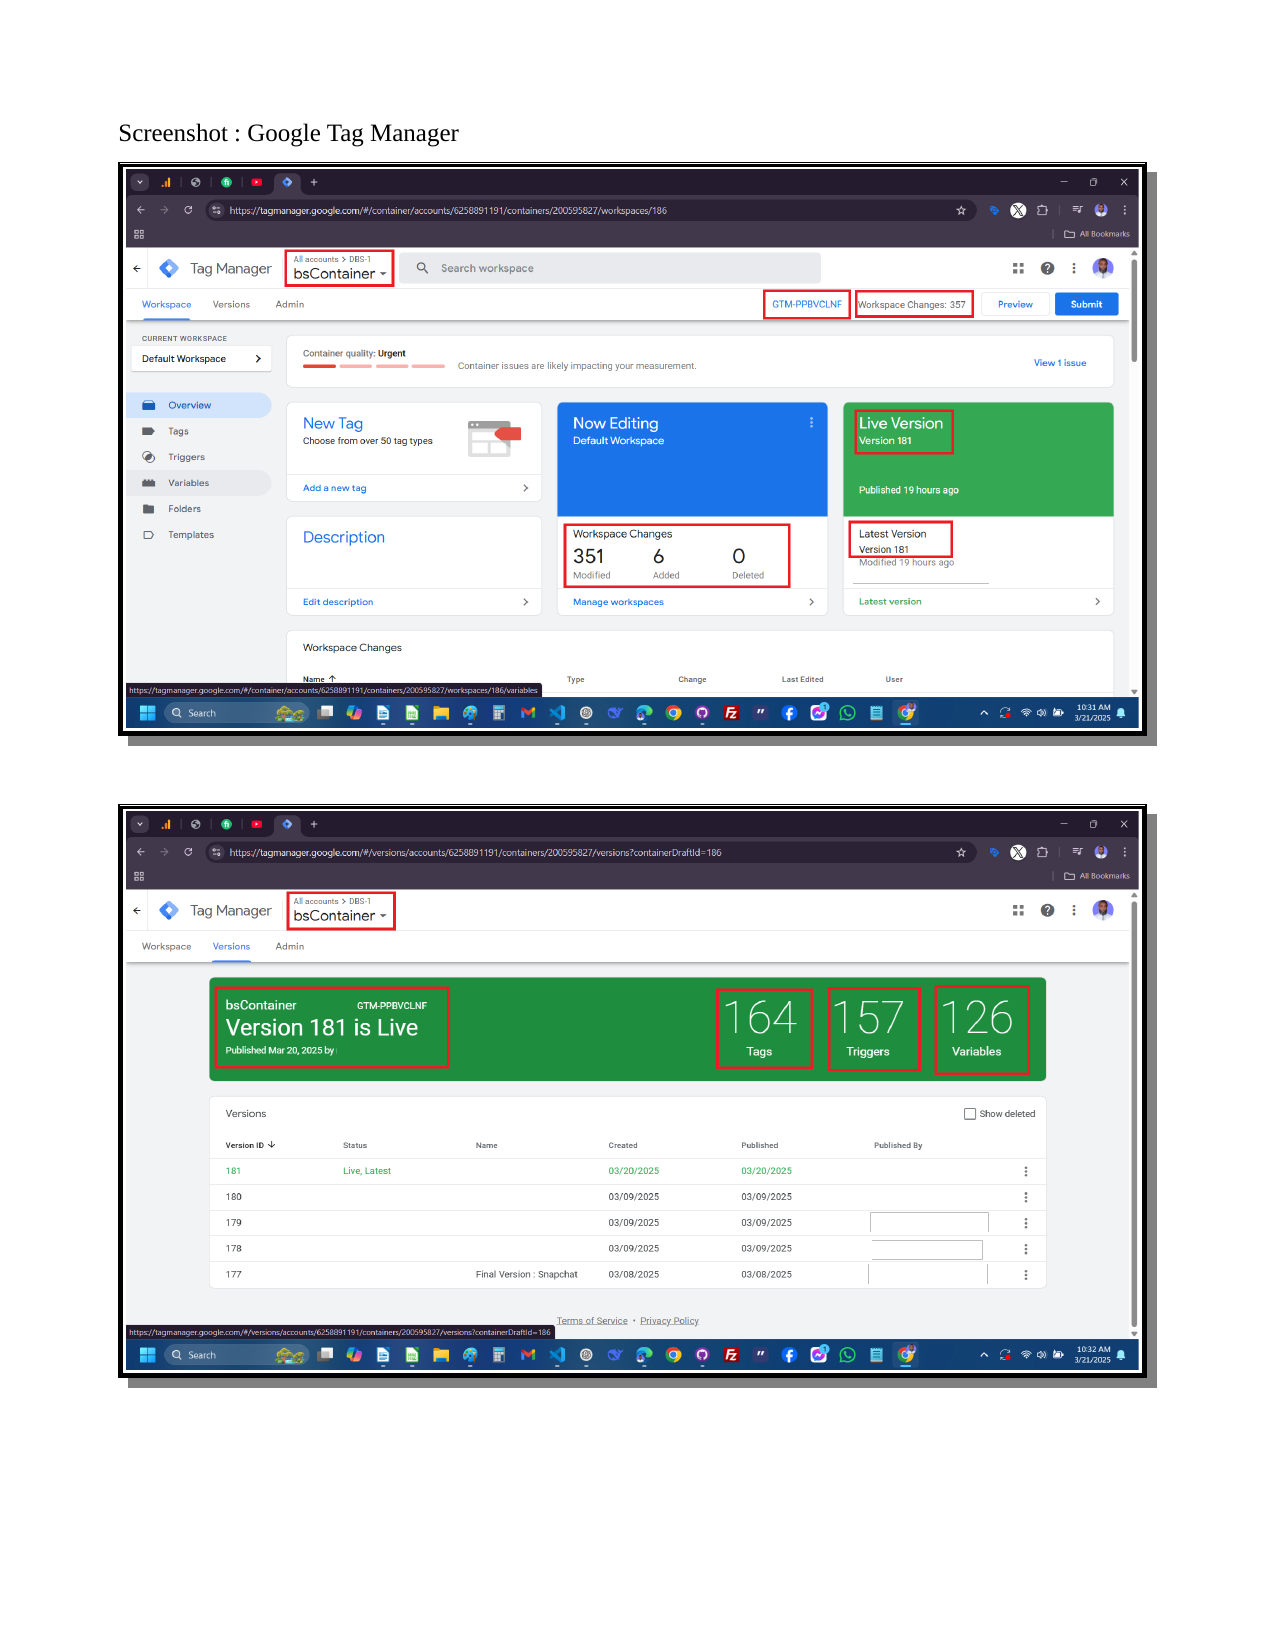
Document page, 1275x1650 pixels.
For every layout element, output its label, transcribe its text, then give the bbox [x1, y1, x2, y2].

text [123, 167, 1142, 731]
text Screenshot : Google Tag Manager [118, 118, 1157, 147]
picture [126, 169, 1139, 728]
picture [126, 811, 1139, 1370]
